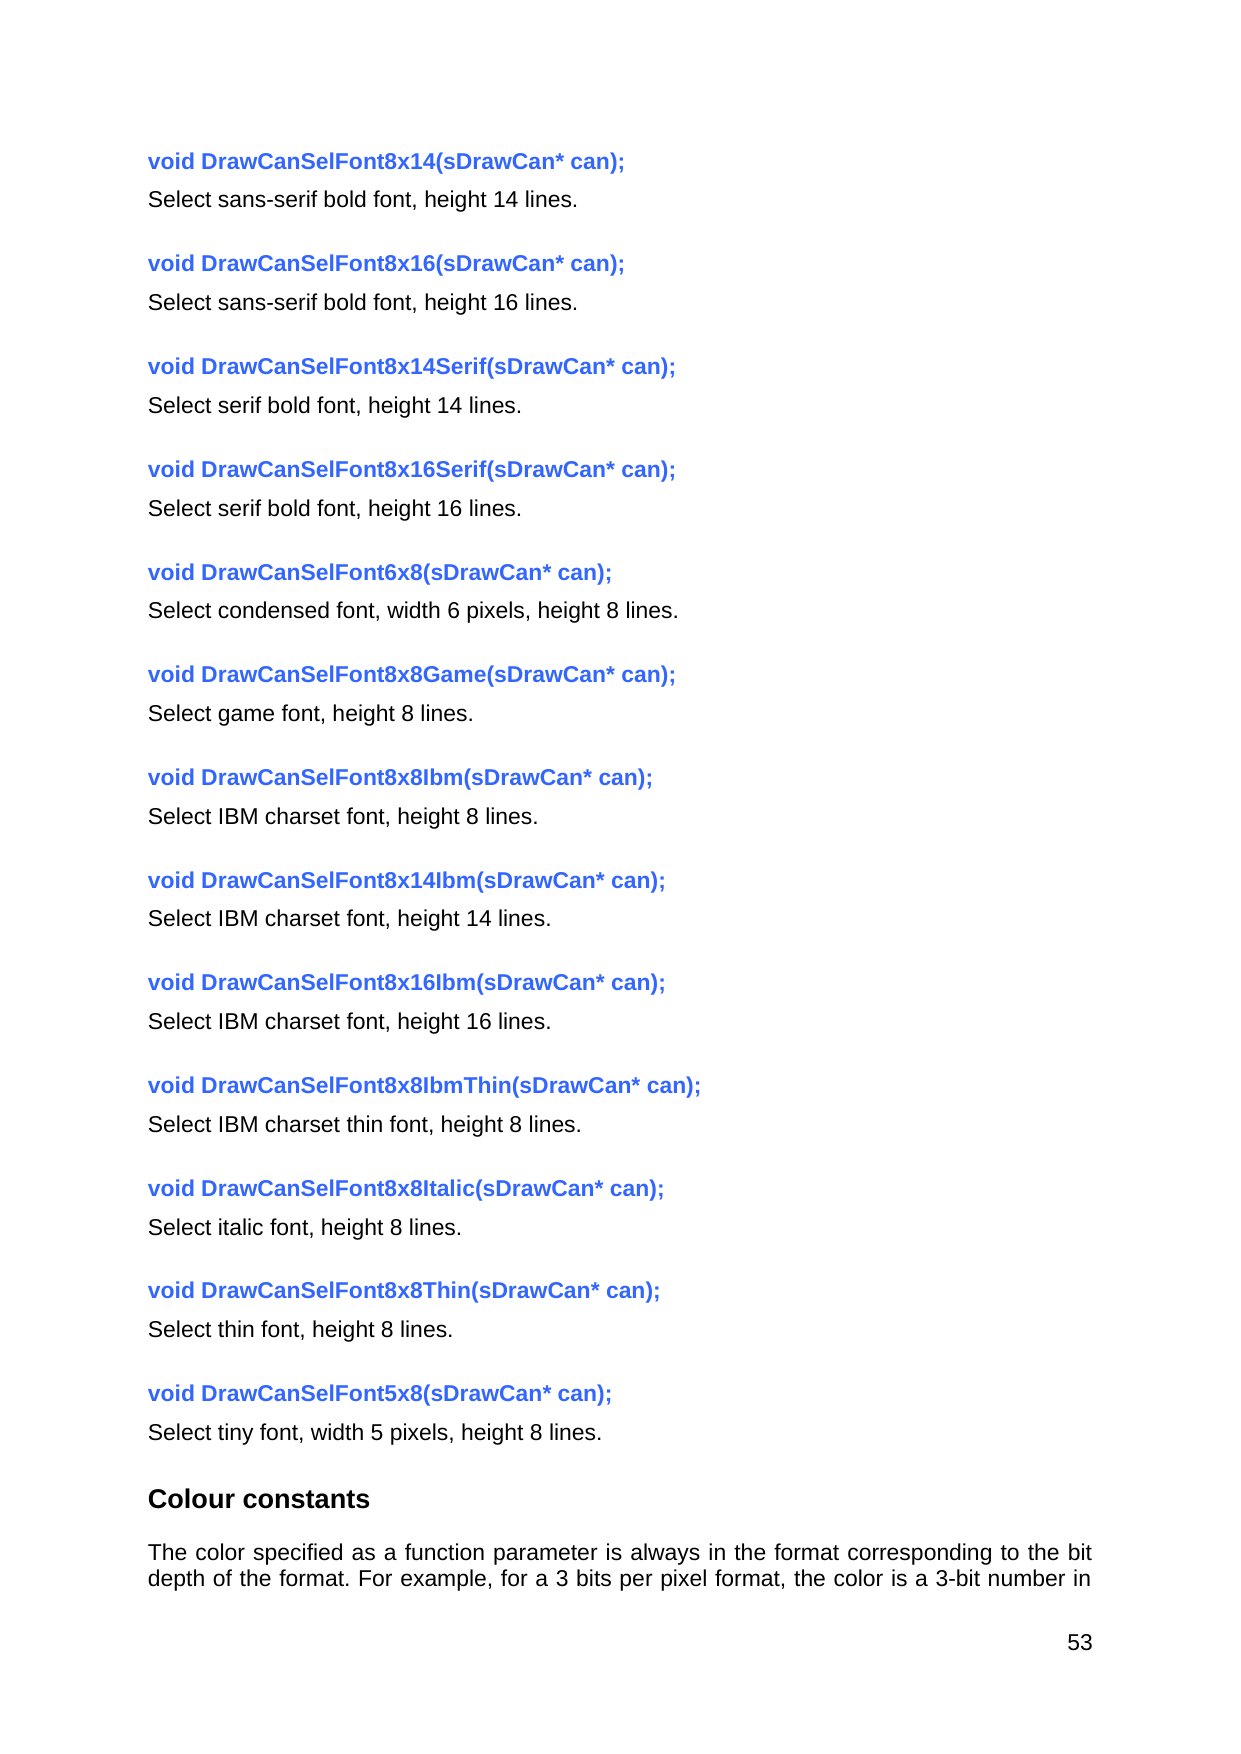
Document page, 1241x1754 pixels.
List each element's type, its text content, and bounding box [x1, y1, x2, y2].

text void DrawCanSelFont8x16Ibm(sDrawCan* can); [148, 969, 1093, 996]
text Select game font, height 8 lines. [148, 700, 1093, 726]
text Select condensed font, width 6 pixels, height 8 lines. [148, 597, 1093, 624]
text void DrawCanSelFont8x14Ibm(sDrawCan* can); [148, 867, 1093, 893]
subtitle Colour constants [148, 1483, 1093, 1514]
text void DrawCanSelFont5x8(sDrawCan* can); [148, 1380, 1093, 1406]
text void DrawCanSelFont6x8(sDrawCan* can); [148, 558, 1093, 585]
text Select italic font, height 8 lines. [148, 1213, 1093, 1240]
text Select IBM charset thin font, height 8 lines. [148, 1111, 1093, 1137]
text void DrawCanSelFont8x8Ibm(sDrawCan* can); [148, 764, 1093, 790]
text Select IBM charset font, height 16 lines. [148, 1008, 1093, 1034]
text Select IBM charset font, height 8 lines. [148, 803, 1093, 829]
text void DrawCanSelFont8x8Game(sDrawCan* can); [148, 661, 1093, 687]
text Select sans-serif bold font, height 14 lines. [148, 186, 1093, 213]
text void DrawCanSelFont8x8Italic(sDrawCan* can); [148, 1175, 1093, 1201]
text Select serif bold font, height 16 lines. [148, 494, 1093, 521]
text Select thin font, height 8 lines. [148, 1316, 1093, 1343]
text void DrawCanSelFont8x14(sDrawCan* can); [148, 148, 1093, 174]
text Select serif bold font, height 14 lines. [148, 392, 1093, 418]
text The color specified as a function parameter is always in the format corresponding to the bit depth of the format. For example, for a 3 bits per pixel format, the color is a 3-bit number in [148, 1539, 1093, 1592]
text Select IBM charset font, height 14 lines. [148, 905, 1093, 932]
text void DrawCanSelFont8x8Thin(sDrawCan* can); [148, 1277, 1093, 1304]
text void DrawCanSelFont8x8IbmThin(sDrawCan* can); [148, 1072, 1093, 1098]
text void DrawCanSelFont8x14Serif(sDrawCan* can); [148, 353, 1093, 379]
text Select tiny font, width 5 pixels, height 8 lines. [148, 1419, 1093, 1445]
text void DrawCanSelFont8x16(sDrawCan* can); [148, 250, 1093, 277]
text void DrawCanSelFont8x16Serif(sDrawCan* can); [148, 456, 1093, 482]
text Select sans-serif bold font, height 16 lines. [148, 289, 1093, 316]
